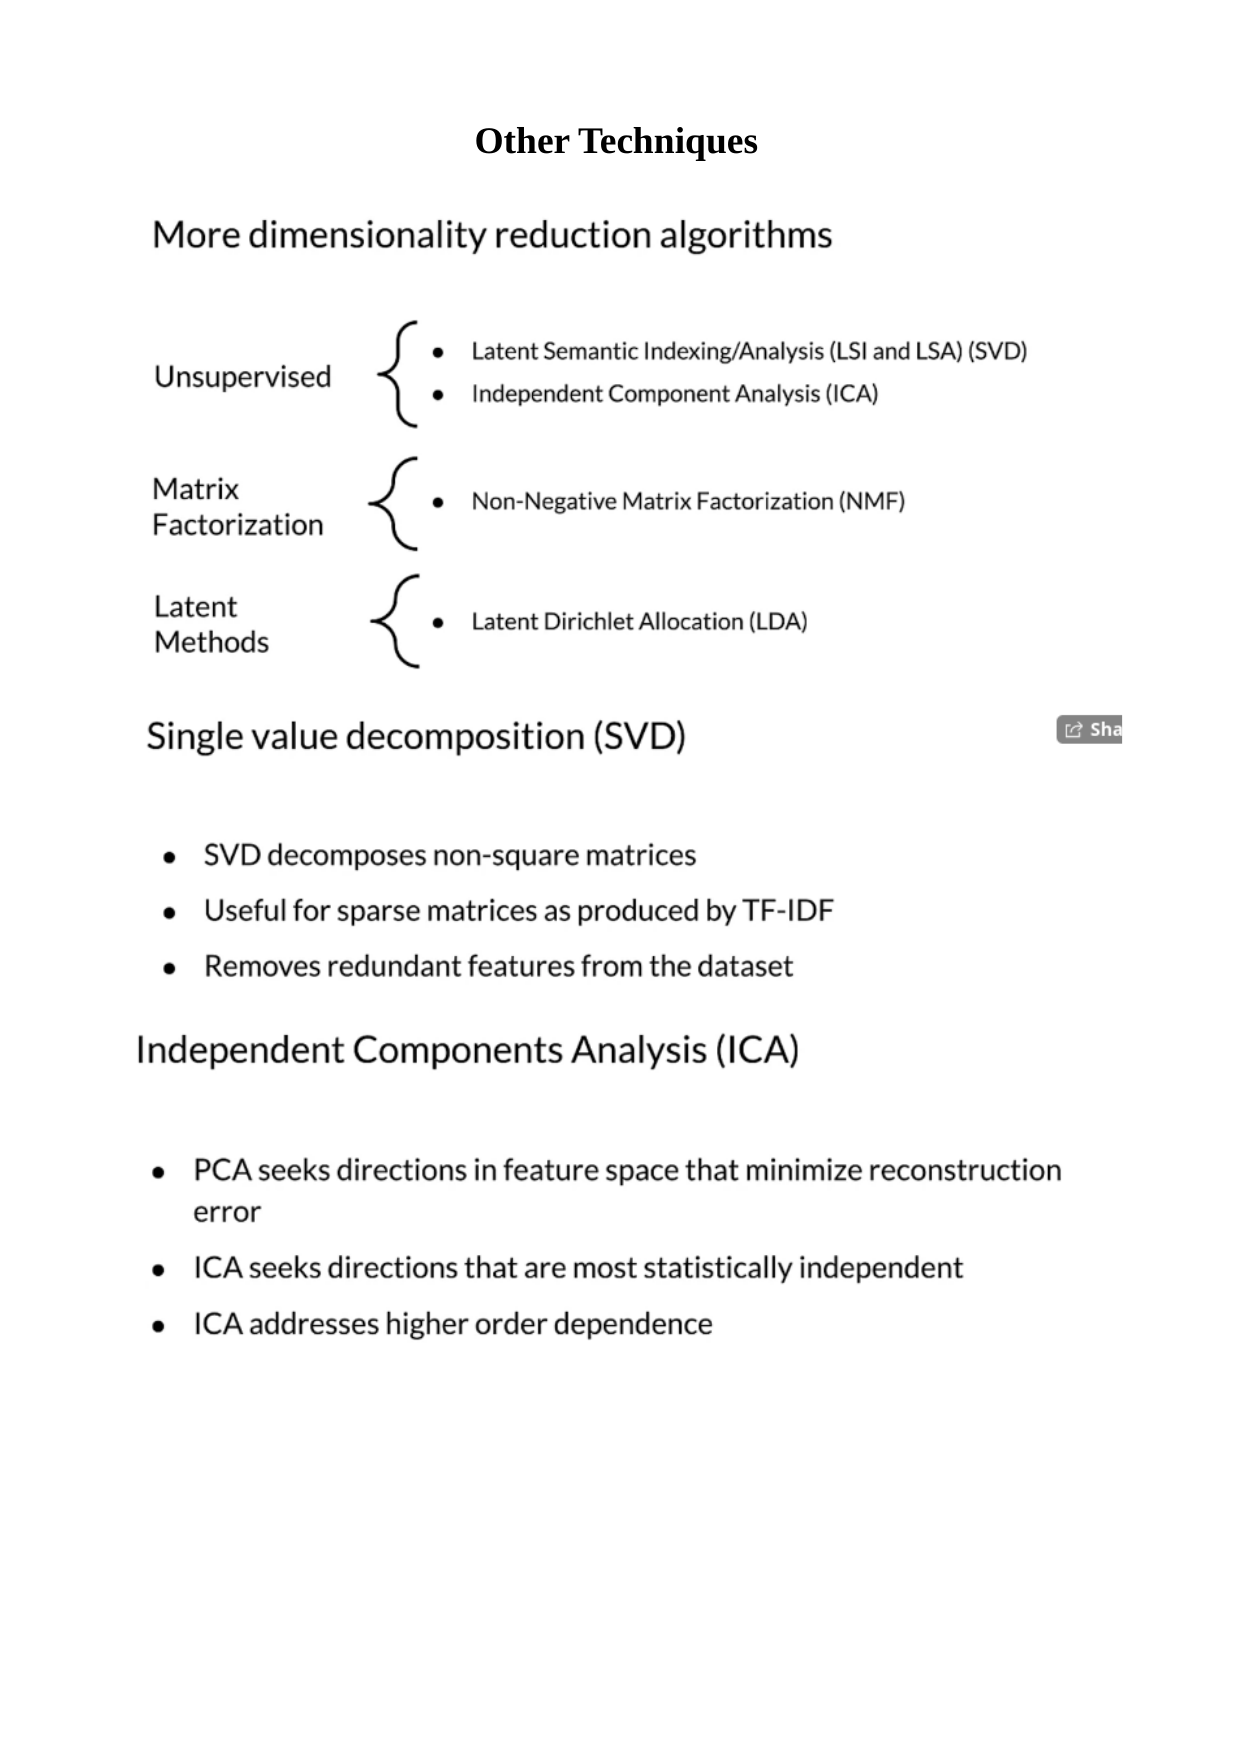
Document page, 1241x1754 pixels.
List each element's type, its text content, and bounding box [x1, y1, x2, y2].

picture [118, 202, 1123, 683]
subtitle Other Techniques [118, 118, 1122, 161]
picture [118, 711, 1123, 994]
picture [118, 1022, 1123, 1366]
